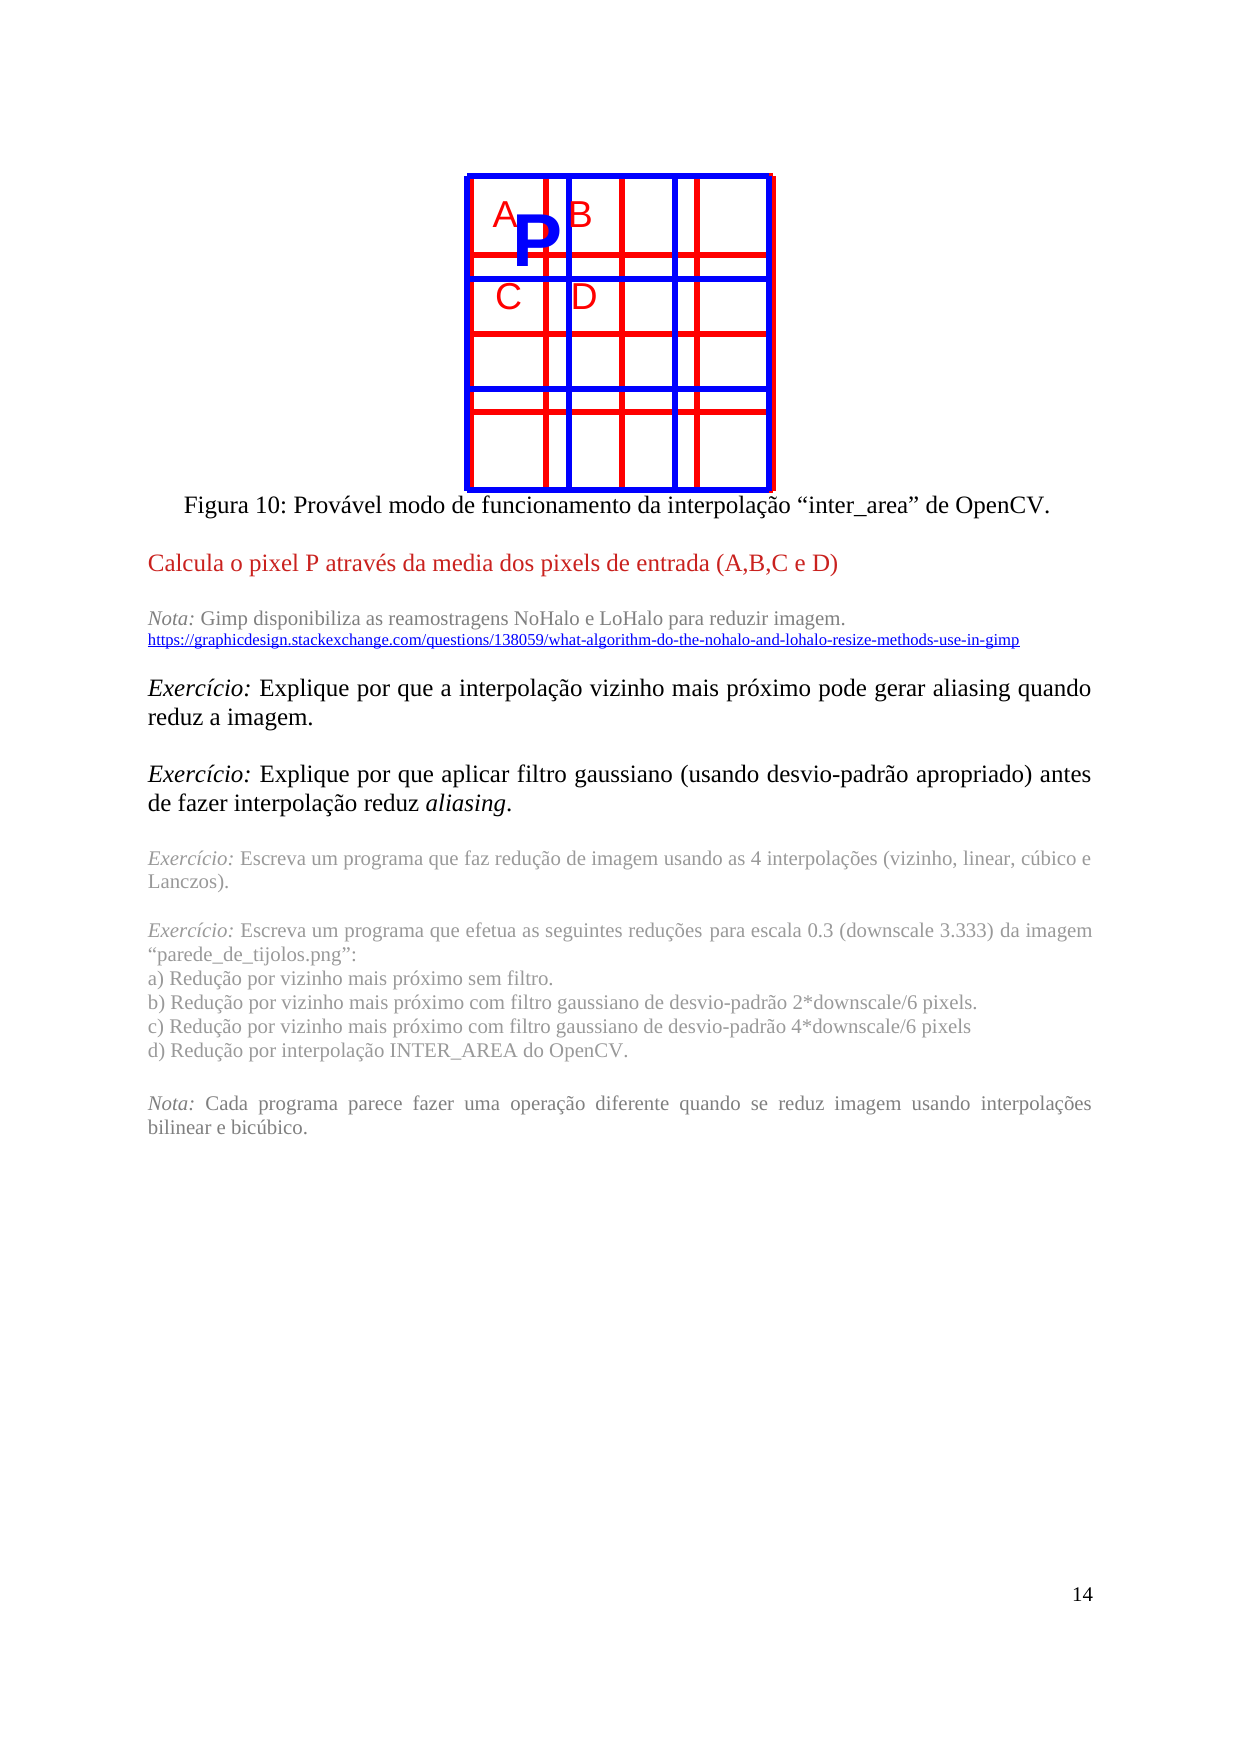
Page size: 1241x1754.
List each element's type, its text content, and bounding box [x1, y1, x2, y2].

text Figura 10: Provável modo de funcionamento da interpolação “inter_area” de OpenCV. [148, 491, 1092, 519]
text Exercício: Explique por que aplicar filtro gaussiano (usando desvio-padrão apropriado) antes de fazer interpolação reduz aliasing. [148, 759, 1092, 817]
text Nota: Gimp disponibiliza as reamostragens NoHalo e LoHalo para reduzir imagem. [148, 606, 1092, 630]
text Exercício: Escreva um programa que faz redução de imagem usando as 4 interpolações (vizinho, linear, cúbico e Lanczos). [148, 845, 1092, 893]
text c) Redução por vizinho mais próximo com filtro gaussiano de desvio-padrão 4*downscale/6 pixels [148, 1014, 1092, 1038]
text https://graphicdesign.stackexchange.com/questions/138059/what-algorithm-do-the-nohalo-and-lohalo-resize-methods-use-in-gimp [148, 630, 1092, 649]
text a) Redução por vizinho mais próximo sem filtro. [148, 966, 1092, 990]
text b) Redução por vizinho mais próximo com filtro gaussiano de desvio-padrão 2*downscale/6 pixels. [148, 990, 1092, 1014]
text d) Redução por interpolação INTER_AREA do OpenCV. [148, 1038, 1092, 1062]
text Calcula o pixel P através da media dos pixels de entrada (A,B,C e D) [148, 548, 1092, 577]
text Nota: Cada programa parece fazer uma operação diferente quando se reduz imagem usando interpolações bilinear e bicúbico. [148, 1091, 1092, 1139]
text Exercício: Escreva um programa que efetua as seguintes reduções para escala 0.3 (downscale 3.333) da imagem “parede_de_tijolos.png”: [148, 918, 1092, 966]
text Exercício: Explique por que a interpolação vizinho mais próximo pode gerar aliasing quando reduz a imagem. [148, 673, 1092, 730]
